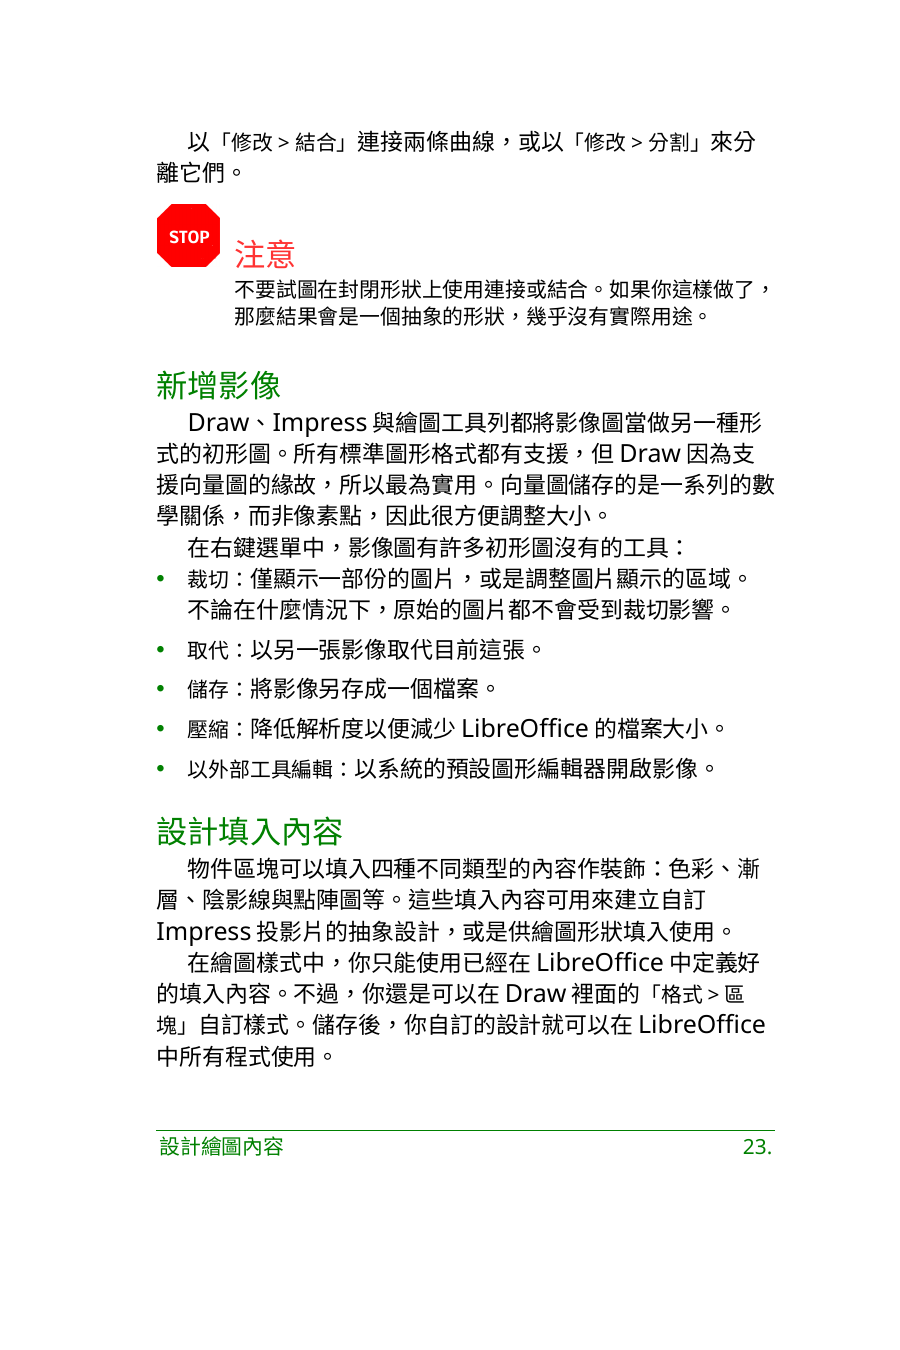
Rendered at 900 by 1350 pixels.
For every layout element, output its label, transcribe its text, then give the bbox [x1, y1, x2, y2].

list 壓縮：降低解析度以便減少LibreOffice的檔案大小。 [156, 712, 775, 744]
text 不要試圖在封閉形狀上使用連接或結合。如果你這樣做了，那麼結果會是一個抽象的形狀，幾乎沒有實際用途。 [234, 276, 775, 330]
list 裁切：僅顯示一部份的圖片，或是調整圖片顯示的區域。不論在什麼情況下，原始的圖片都不會受到裁切影響。 [156, 562, 775, 625]
list 取代：以另一張影像取代目前這張。 [156, 633, 775, 664]
text 在右鍵選單中，影像圖有許多初形圖沒有的工具： [156, 531, 775, 562]
text 物件區塊可以填入四種不同類型的內容作裝飾：色彩、漸層、陰影線與點陣圖等。這些填入內容可用來建立自訂Impress投影片的抽象設計，或是供繪圖形狀填入使用。 [156, 852, 775, 946]
text 以「修改 > 結合」連接兩條曲線，或以「修改 > 分割」來分離它們。 [156, 125, 775, 187]
subtitle 新增影像 [156, 361, 775, 406]
text 在繪圖樣式中，你只能使用已經在LibreOffice中定義好的填入內容。不過，你還是可以在Draw裡面的「格式 > 區塊」自訂樣式。儲存後，你自訂的設計就可以在LibreOffice中所有程式使用。 [156, 946, 775, 1071]
text Draw、Impress與繪圖工具列都將影像圖當做另一種形式的初形圖。所有標準圖形格式都有支援，但Draw因為支援向量圖的緣故，所以最為實用。向量圖儲存的是一系列的數學關係，而非像素點，因此很方便調整大小。 [156, 406, 775, 531]
list 注意 [156, 203, 775, 276]
subtitle 設計填入內容 [156, 807, 775, 852]
picture [157, 204, 220, 267]
list 儲存：將影像另存成一個檔案。 [156, 673, 775, 704]
list 以外部工具編輯：以系統的預設圖形編輯器開啟影像。 [156, 752, 775, 783]
